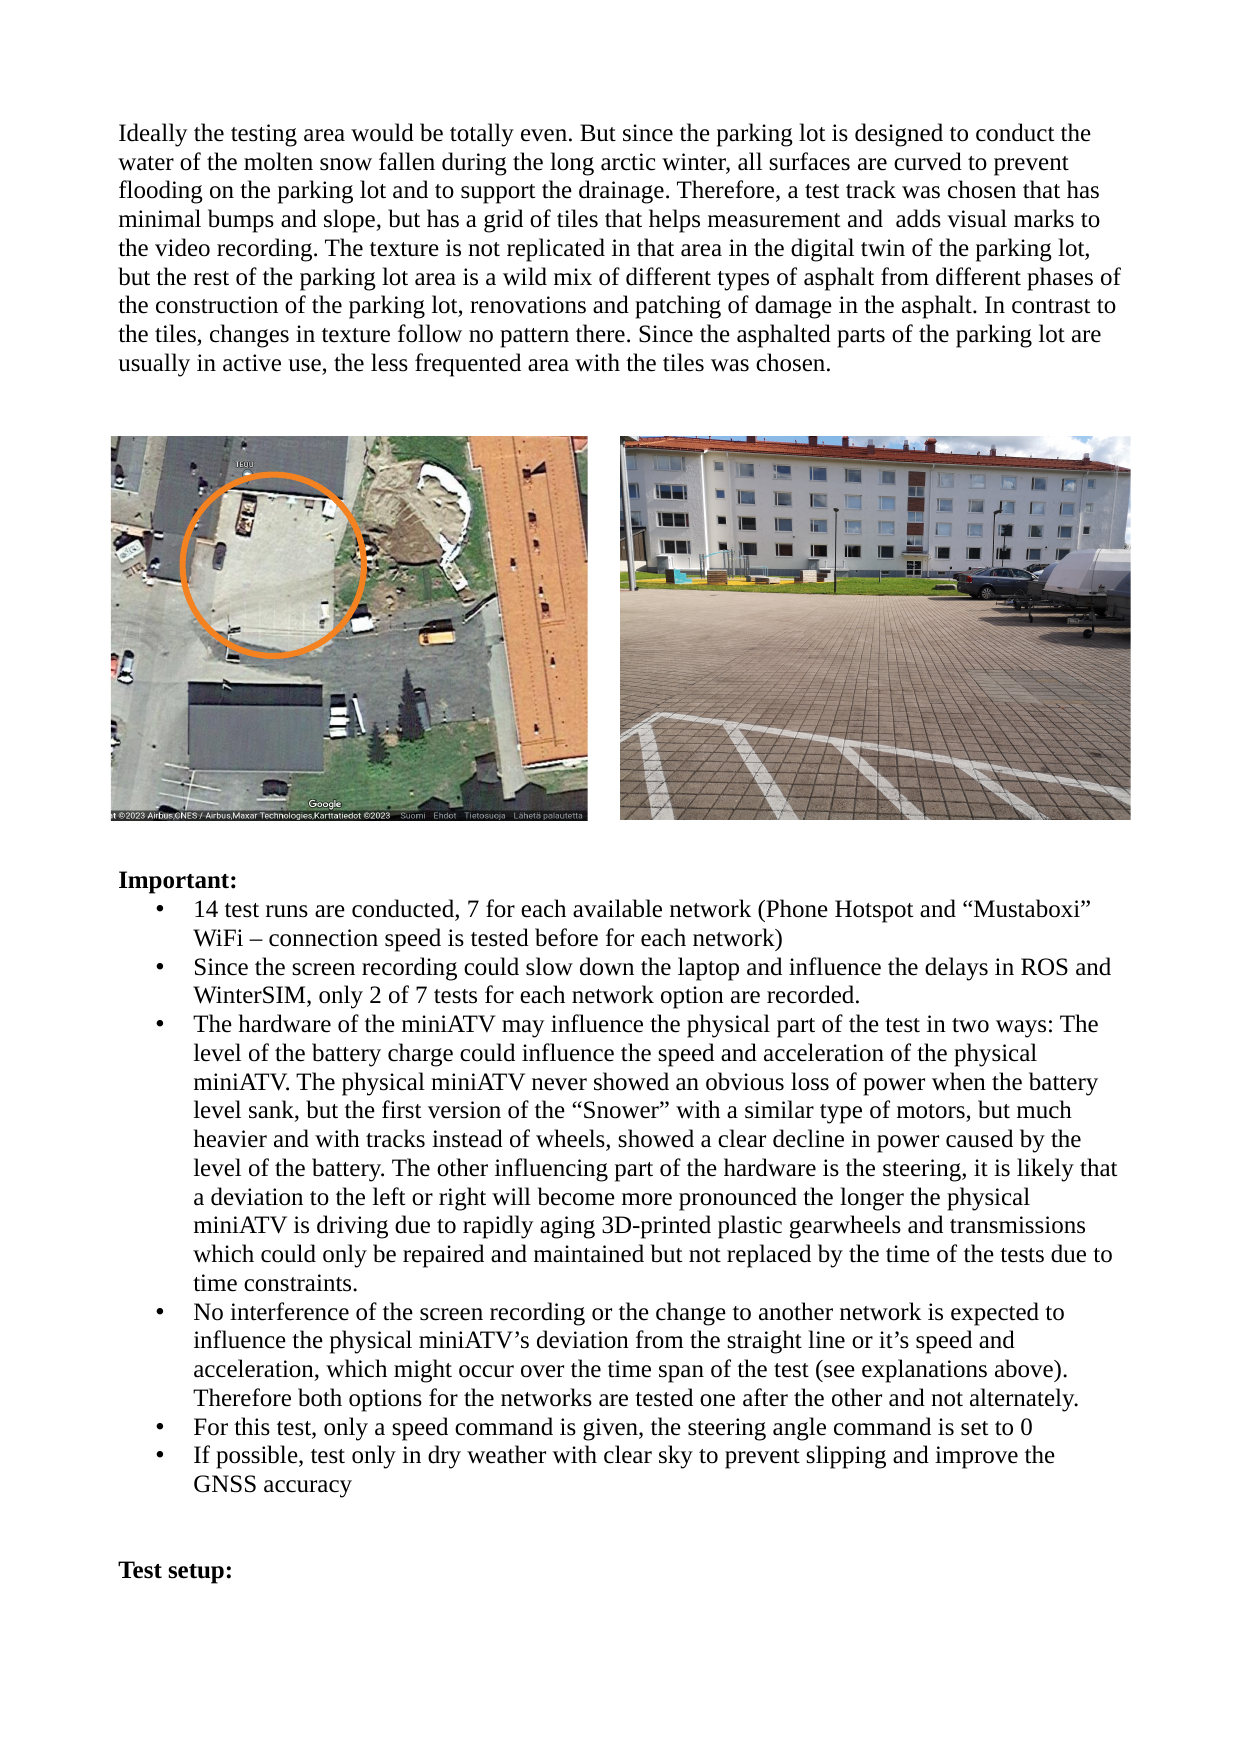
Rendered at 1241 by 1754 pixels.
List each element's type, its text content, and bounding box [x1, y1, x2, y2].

picture [620, 436, 1131, 820]
text Ideally the testing area would be totally even. But since the parking lot is designed to conduct the water of the molten snow fallen during the long arctic winter, all surfaces are curved to prevent flooding on the parking lot and to support the drainage. Therefore, a test track was chosen that has minimal bumps and slope, but has a grid of tiles that helps measurement and adds visual marks to the video recording. The texture is not replicated in that area in the digital twin of the parking lot, but the rest of the parking lot area is a wild mix of different types of asphalt from different phases of the construction of the parking lot, renovations and patching of damage in the asphalt. In contrast to the tiles, changes in texture follow no pattern there. Since the asphalted parts of the parking lot are usually in active use, the less frequented area with the tiles was chosen. [118, 118, 1122, 377]
list 14 test runs are conducted, 7 for each available network (Phone Hotspot and “Mustaboxi” WiFi – connection speed is tested before for each network) [156, 894, 1122, 952]
text Test setup: [118, 1556, 1122, 1584]
list For this test, only a speed command is given, the steering angle command is set to 0 [156, 1412, 1122, 1441]
text Important: [118, 866, 1122, 894]
list No interference of the screen recording or the change to another network is expected to influence the physical miniATV’s deviation from the straight line or it’s speed and acceleration, which might occur over the time span of the test (see explanations above). Therefore both options for the networks are tested one after the other and not alternately. [156, 1297, 1122, 1412]
list Since the screen recording could slow down the laptop and influence the delays in ROS and WinterSIM, only 2 of 7 tests for each network option are recorded. [156, 952, 1122, 1009]
picture [411, 436, 588, 821]
list The hardware of the miniATV may influence the physical part of the test in two ways: The level of the battery charge could influence the speed and acceleration of the physical miniATV. The physical miniATV never showed an obvious loss of power when the battery level sank, but the first version of the “Snower” with a similar type of motors, but much heavier and with tracks instead of wheels, showed a clear decline in power caused by the level of the battery. The other influencing part of the hardware is the steering, it is likely that a deviation to the left or right will become more pronounced the longer the physical miniATV is driving due to rapidly aging 3D-printed plastic gearwheels and transmissions which could only be repaired and maintained but not replaced by the time of the tests due to time constraints. [156, 1009, 1122, 1297]
list If possible, test only in dry weather with clear sky to prevent slipping and improve the GNSS accuracy [156, 1441, 1122, 1498]
